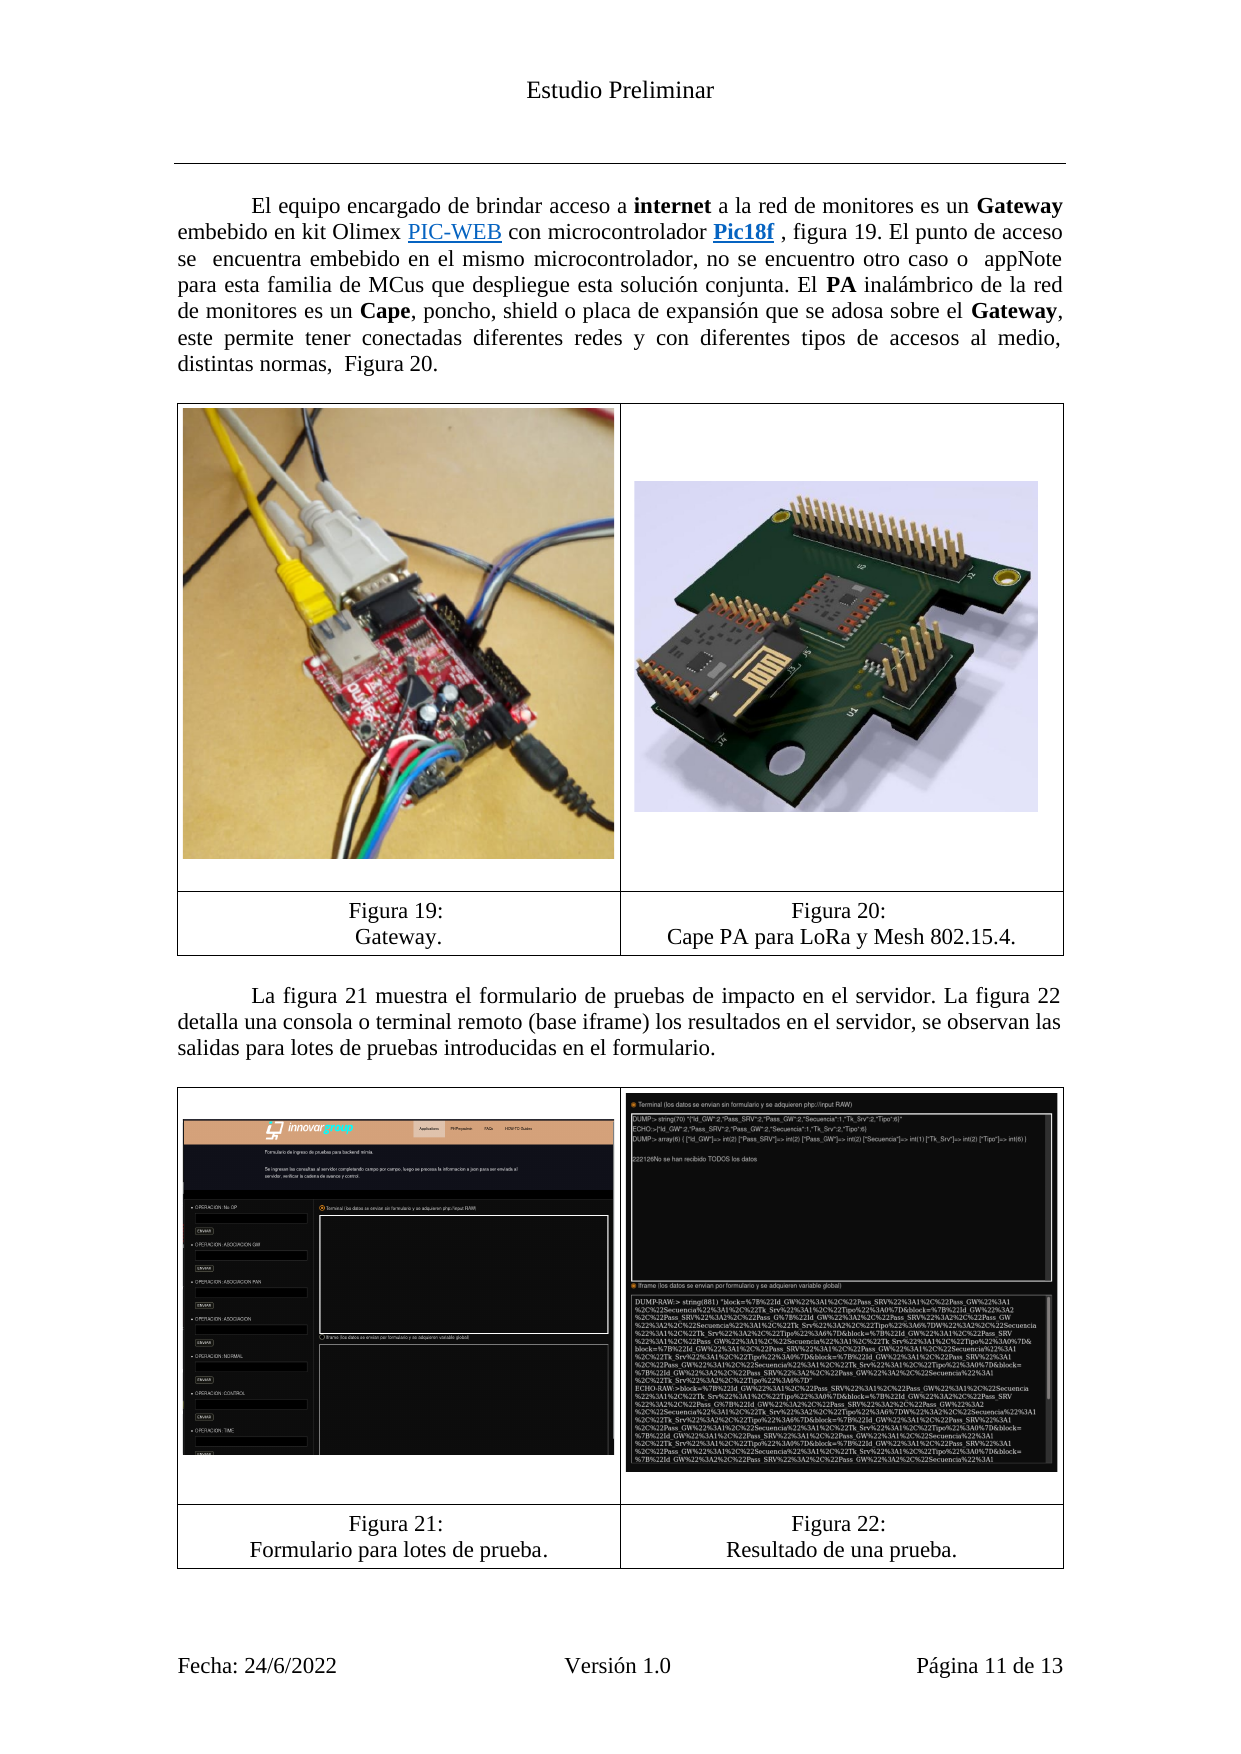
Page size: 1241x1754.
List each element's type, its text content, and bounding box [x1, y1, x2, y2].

table_header [621, 1088, 1063, 1504]
text El equipo encargado de brindar acceso a internet a la red de monitores es un Gateway embebido en kit Olimex PIC-WEB con microcontrolador Pic18f , figura 19. El punto de acceso se encuentra embebido en el mismo microcontrolador, no se encuentro otro caso o appNote para esta familia de MCus que despliegue esta solución conjunta. El PA inalámbrico de la red de monitores es un Cape, poncho, shield o placa de expansión que se adosa sobre el Gateway, este permite tener conectadas diferentes redes y con diferentes tipos de accesos al medio, distintas normas, Figura 20. [177, 192, 1063, 376]
text La figura 21 muestra el formulario de pruebas de impacto en el servidor. La figura 22 detalla una consola o terminal remoto (base iframe) los resultados en el servidor, se observan las salidas para lotes de pruebas introducidas en el formulario. [177, 982, 1063, 1061]
table_header [621, 404, 1063, 891]
picture [634, 481, 1038, 812]
table_cell Figura 22: Resultado de una prueba. [621, 1505, 1063, 1568]
table_cell Figura 19: Gateway. [178, 892, 620, 955]
table_cell Figura 20: Cape PA para LoRa y Mesh 802.15.4. [621, 892, 1063, 955]
picture [182, 1119, 615, 1455]
picture [625, 1093, 1058, 1472]
table_header [178, 1088, 620, 1504]
table_cell Figura 21: Formulario para lotes de prueba. [178, 1505, 620, 1568]
picture [182, 408, 615, 859]
table_header [178, 404, 620, 891]
